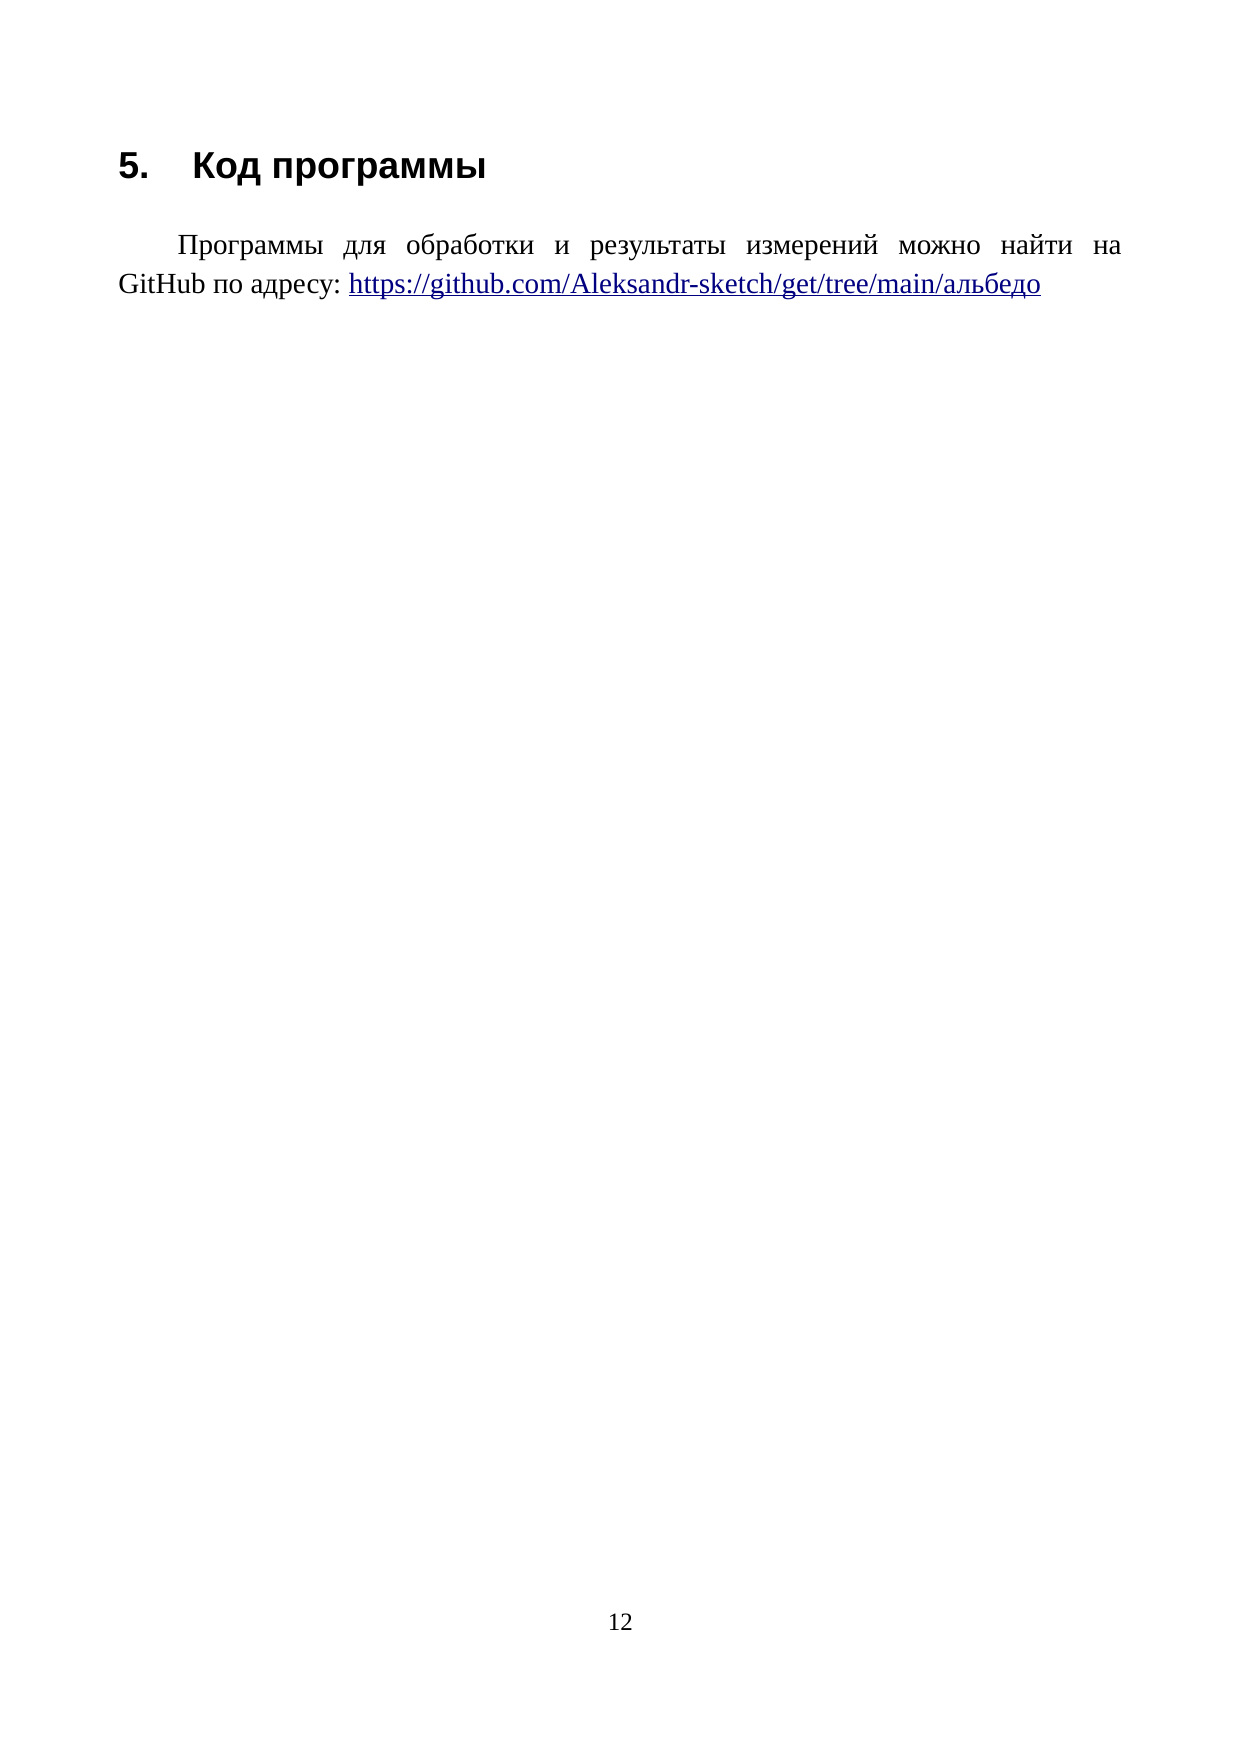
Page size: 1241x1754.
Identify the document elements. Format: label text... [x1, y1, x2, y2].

text Программы для обработки и результаты измерений можно найти на GitHub по адресу: https://github.com/Aleksandr-sketch/get/tree/main/альбедо [118, 227, 1122, 299]
subtitle Код программы [118, 143, 1122, 186]
